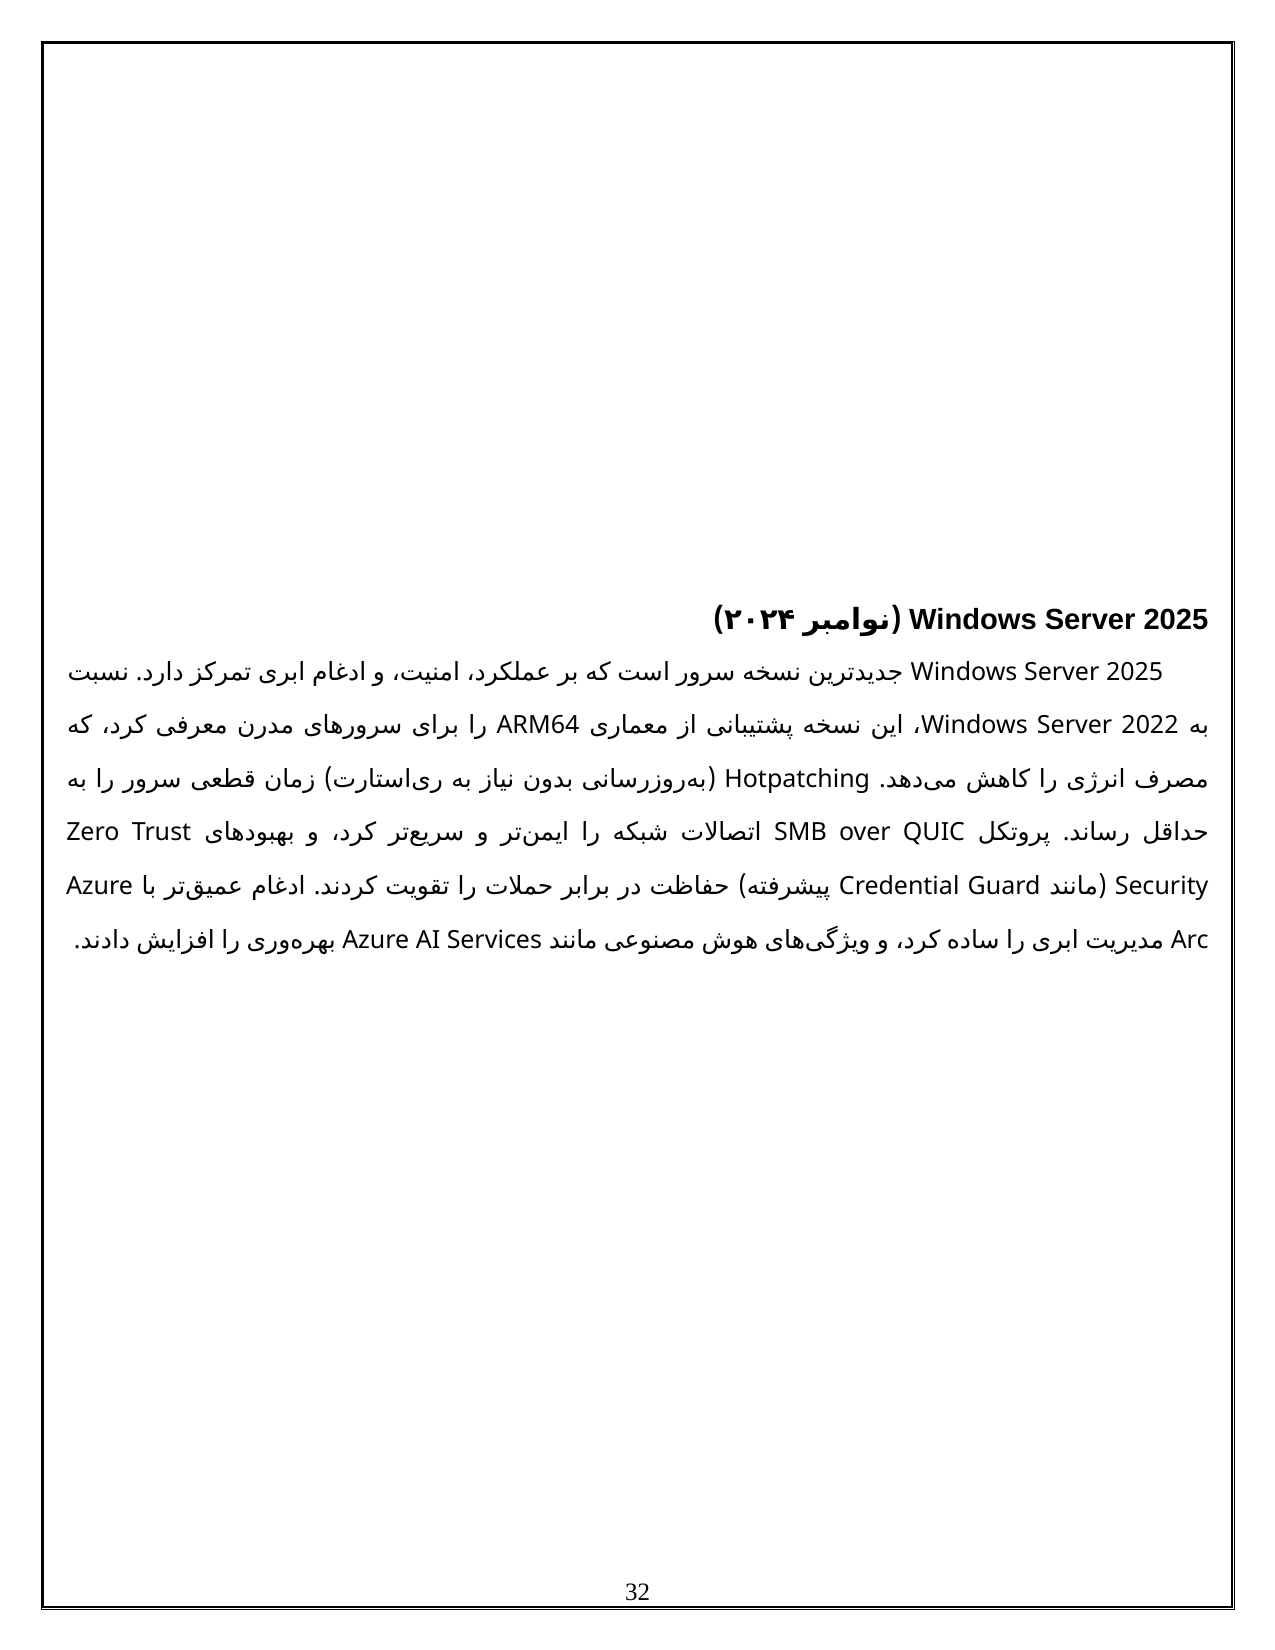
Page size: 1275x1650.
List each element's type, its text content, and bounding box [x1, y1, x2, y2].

subtitle Windows Server 2025 (نوامبر ۲۰۲۴) [66, 602, 1209, 641]
text Windows Server 2025 جدیدترین نسخه سرور است که بر عملکرد، امنیت، و ادغام ابری تمرکز دارد. نسبت به Windows Server 2022، این نسخه پشتیبانی از معماری ARM64 را برای سرورهای مدرن معرفی کرد، که مصرف انرژی را کاهش می‌دهد. Hotpatching (به‌روزرسانی بدون نیاز به ری‌استارت) زمان قطعی سرور را به حداقل رساند. پروتکل SMB over QUIC اتصالات شبکه را ایمن‌تر و سریع‌تر کرد، و بهبودهای Zero Trust Security (مانند Credential Guard پیشرفته) حفاظت در برابر حملات را تقویت کردند. ادغام عمیق‌تر با Azure Arc مدیریت ابری را ساده کرد، و ویژگی‌های هوش مصنوعی مانند Azure AI Services بهره‌وری را افزایش دادند. [66, 654, 1209, 958]
